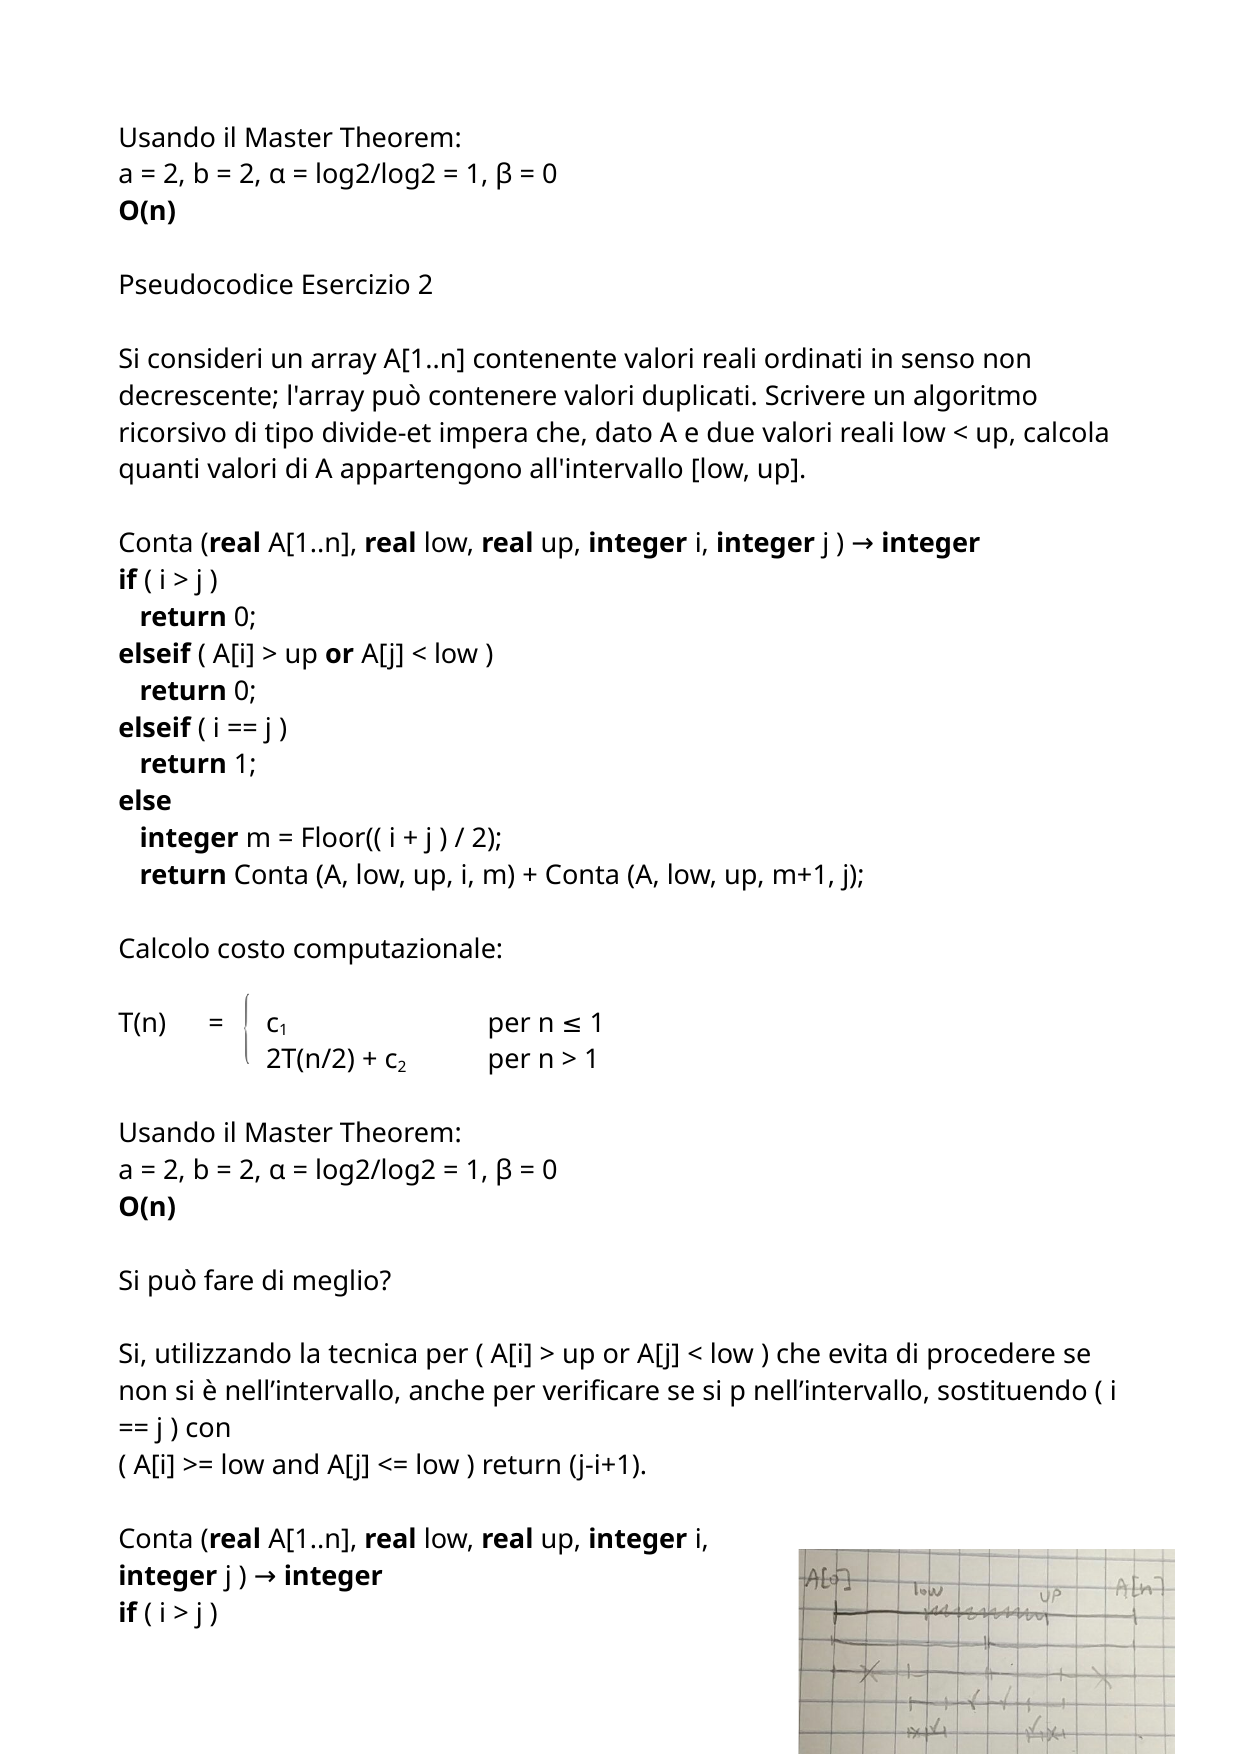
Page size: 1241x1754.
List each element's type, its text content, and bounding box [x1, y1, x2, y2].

text if ( i > j ) [118, 1593, 798, 1630]
picture [798, 1549, 1175, 1754]
text integer m = Floor(( i + j ) / 2); [118, 819, 1122, 856]
text return 0; [118, 597, 1122, 634]
text ( A[i] >= low and A[j] <= low ) return (j-i+1). [118, 1446, 1122, 1482]
text Si consideri un array A[1..n] contenente valori reali ordinati in senso non decrescente; l'array può contenere valori duplicati. Scrivere un algoritmo ricorsivo di tipo divide-et impera che, dato A e due valori reali low < up, calcola quanti valori di A appartengono all'intervallo [low, up]. [118, 339, 1122, 487]
text Pseudocodice Esercizio 2 [118, 266, 1122, 302]
text Si può fare di meglio? [118, 1261, 1122, 1298]
text return 1; [118, 745, 1122, 782]
text elseif ( i == j ) [118, 708, 1122, 745]
text Usando il Master Theorem: [118, 1114, 1122, 1151]
text Calcolo costo computazionale: [118, 929, 1122, 966]
text O(n) [118, 1187, 1122, 1224]
text else [118, 782, 1122, 819]
text a = 2, b = 2, α = log2/log2 = 1, β = 0 [118, 1151, 1122, 1187]
text return 0; [118, 671, 1122, 708]
text Conta (real A[1..n], real low, real up, integer i, integer j ) → integer [118, 1519, 1122, 1593]
text Usando il Master Theorem: [118, 118, 1122, 155]
text T(n) = [118, 1003, 242, 1040]
text 2T(n/2) + c2 per n > 1 [118, 1040, 1122, 1077]
text c1 per n ≤ 1 [248, 1003, 1122, 1040]
text a = 2, b = 2, α = log2/log2 = 1, β = 0 [118, 155, 1122, 192]
text if ( i > j ) [118, 561, 1122, 597]
text return Conta (A, low, up, i, m) + Conta (A, low, up, m+1, j); [118, 856, 1122, 892]
text Conta (real A[1..n], real low, real up, integer i, integer j ) → integer [118, 524, 1122, 561]
picture [242, 990, 248, 1065]
text elseif ( A[i] > up or A[j] < low ) [118, 634, 1122, 671]
text Si, utilizzando la tecnica per ( A[i] > up or A[j] < low ) che evita di procedere se non si è nell’intervallo, anche per verificare se si p nell’intervallo, sostituendo ( i == j ) con [118, 1335, 1122, 1446]
text O(n) [118, 192, 1122, 229]
